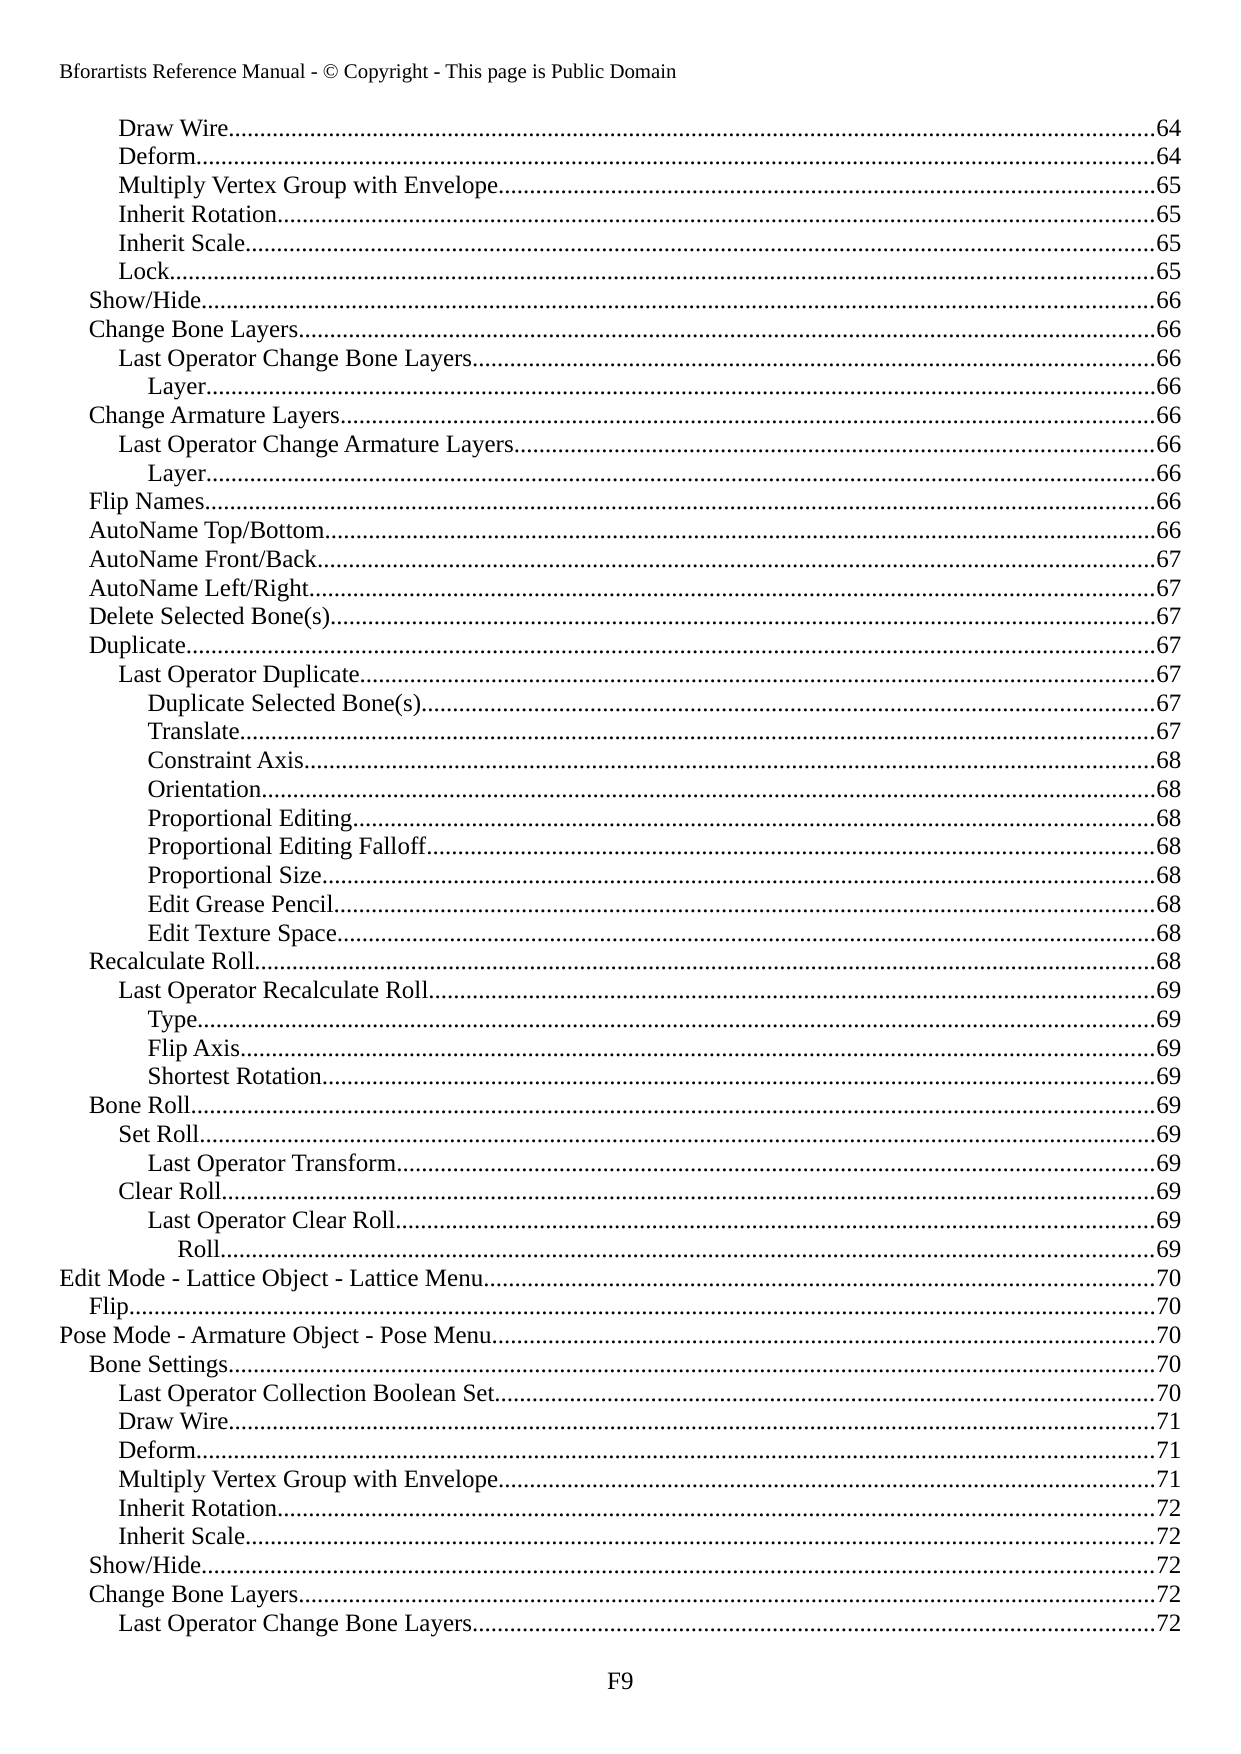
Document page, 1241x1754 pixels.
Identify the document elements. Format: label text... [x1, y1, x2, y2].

text Last Operator Clear Roll 69 [147, 1205, 1181, 1234]
text Inherit Scale 72 [118, 1521, 1181, 1550]
text Last Operator Change Bone Layers 66 [118, 343, 1181, 371]
text Change Bone Layers 72 [88, 1579, 1181, 1608]
text Multiply Vertex Group with Envelope 71 [118, 1464, 1181, 1493]
text Shortest Rotation 69 [147, 1061, 1181, 1090]
text Inherit Rotation 72 [118, 1493, 1181, 1521]
text Multiply Vertex Group with Envelope 65 [118, 170, 1181, 199]
text Edit Texture Space 68 [147, 918, 1181, 946]
text Last Operator Duplicate 67 [118, 659, 1181, 688]
text Deform 71 [118, 1435, 1181, 1464]
text Inherit Rotation 65 [118, 199, 1181, 228]
text Show/Hide 66 [88, 285, 1181, 314]
text Edit Grease Pencil 68 [147, 889, 1181, 918]
text Pose Mode - Armature Object - Pose Menu 70 [59, 1320, 1181, 1349]
text Layer 66 [147, 458, 1181, 486]
text Last Operator Change Bone Layers 72 [118, 1608, 1181, 1636]
text Edit Mode - Lattice Object - Lattice Menu 70 [59, 1263, 1181, 1291]
text Delete Selected Bone(s) 67 [88, 601, 1181, 630]
text AutoName Top/Bottom 66 [88, 515, 1181, 544]
text Bone Settings 70 [88, 1349, 1181, 1378]
text Last Operator Collection Boolean Set 70 [118, 1378, 1181, 1406]
text Draw Wire 64 [118, 113, 1181, 141]
text Roll 69 [177, 1234, 1181, 1263]
text AutoName Front/Back 67 [88, 544, 1181, 573]
text Change Armature Layers 66 [88, 400, 1181, 429]
text Proportional Editing 68 [147, 803, 1181, 831]
text Deform 64 [118, 141, 1181, 170]
text Set Roll 69 [118, 1119, 1181, 1148]
text Last Operator Change Armature Layers 66 [118, 429, 1181, 458]
text Lock 65 [118, 256, 1181, 285]
text Duplicate 67 [88, 630, 1181, 659]
text Clear Roll 69 [118, 1176, 1181, 1205]
text Flip Names 66 [88, 486, 1181, 515]
text Inherit Scale 65 [118, 228, 1181, 256]
text Change Bone Layers 66 [88, 314, 1181, 343]
text Last Operator Recalculate Roll 69 [118, 975, 1181, 1004]
text Draw Wire 71 [118, 1406, 1181, 1435]
text Layer 66 [147, 371, 1181, 400]
text Constraint Axis 68 [147, 745, 1181, 774]
text Flip Axis 69 [147, 1033, 1181, 1061]
text Recalculate Roll 68 [88, 946, 1181, 975]
text Show/Hide 72 [88, 1550, 1181, 1579]
text Last Operator Transform 69 [147, 1148, 1181, 1176]
text Type 69 [147, 1004, 1181, 1033]
text Flip 70 [88, 1291, 1181, 1320]
text Orientation 68 [147, 774, 1181, 803]
text Bone Roll 69 [88, 1090, 1181, 1119]
text AutoName Left/Right 67 [88, 573, 1181, 601]
text Proportional Size 68 [147, 860, 1181, 889]
text Duplicate Selected Bone(s) 67 [147, 688, 1181, 716]
text Proportional Editing Falloff 68 [147, 831, 1181, 860]
text Translate 67 [147, 716, 1181, 745]
